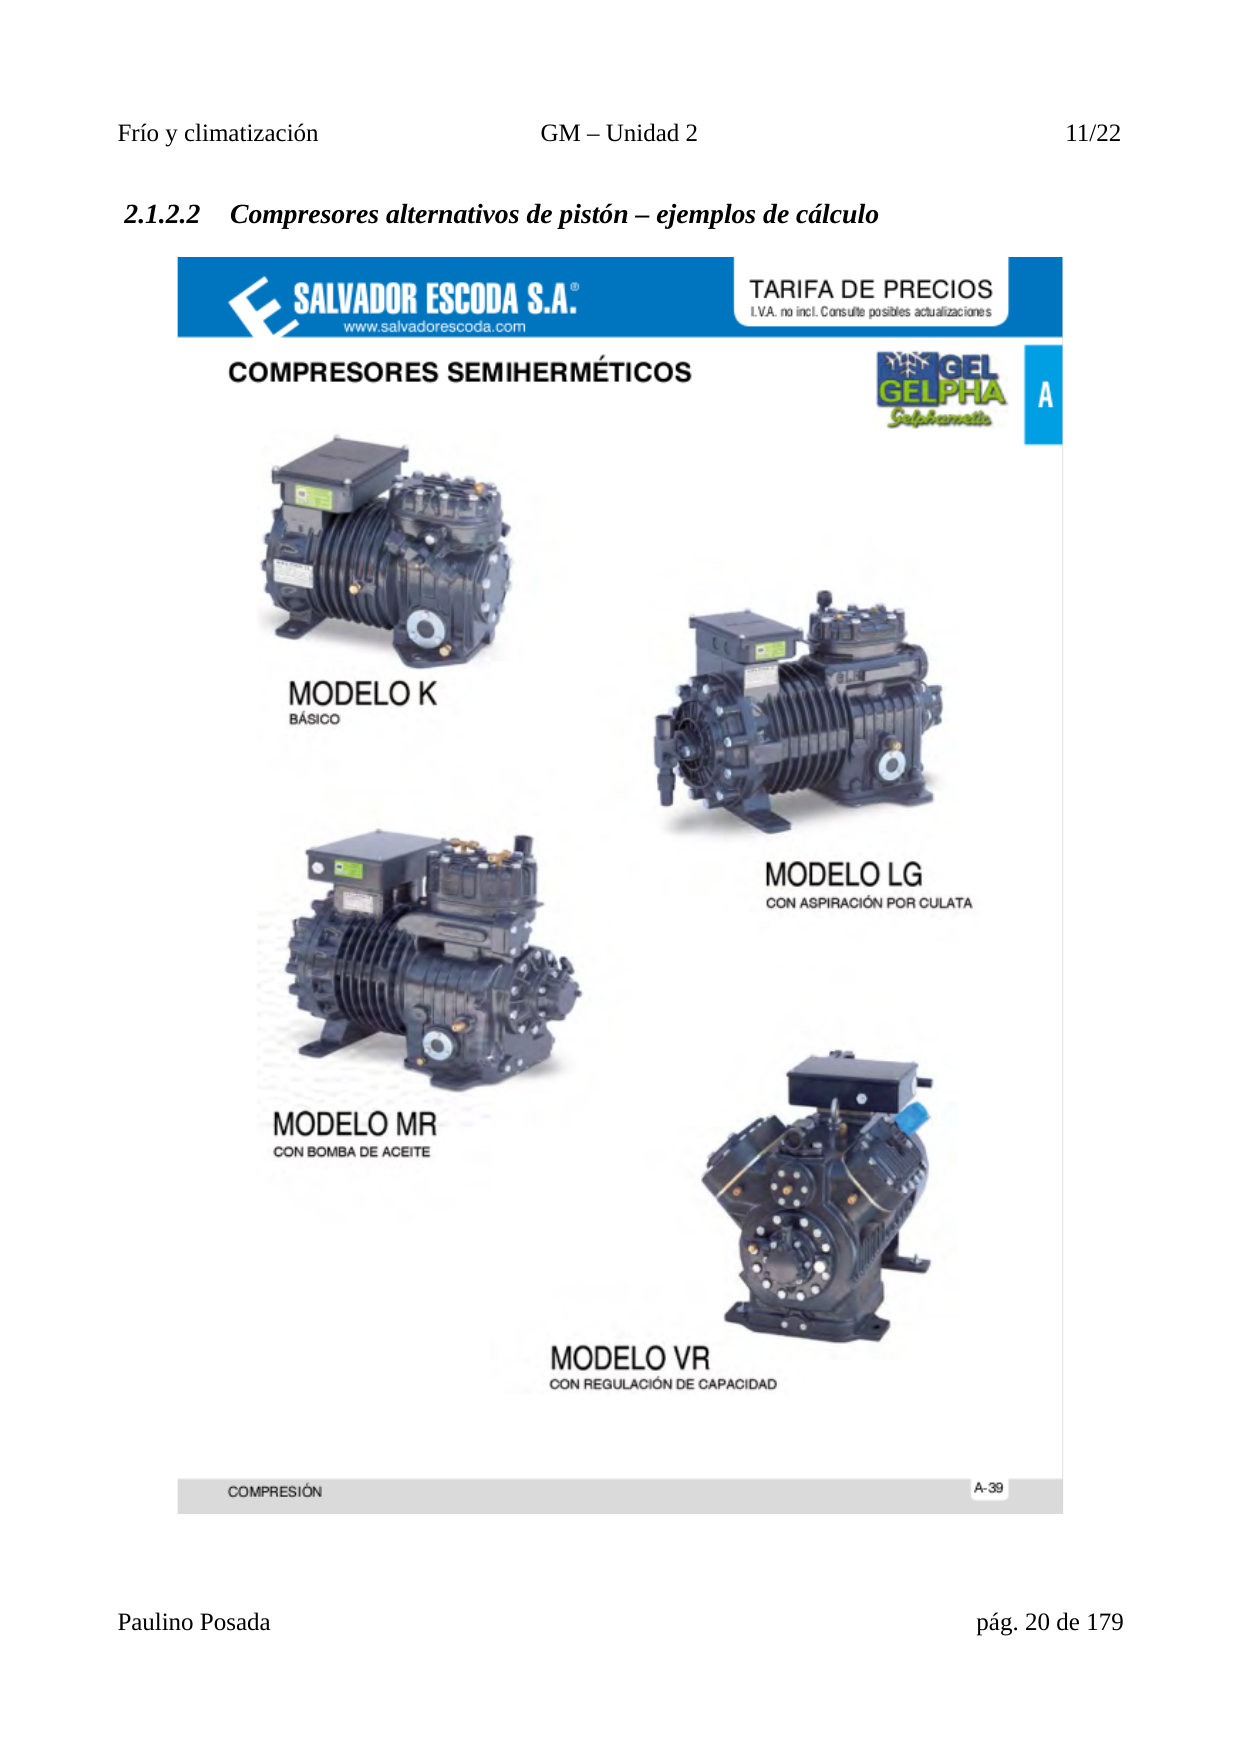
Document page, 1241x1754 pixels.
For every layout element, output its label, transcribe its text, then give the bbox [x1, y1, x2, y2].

picture [177, 257, 1064, 1514]
subtitle Compresores alternativos de pistón – ejemplos de cálculo [117, 197, 1123, 229]
